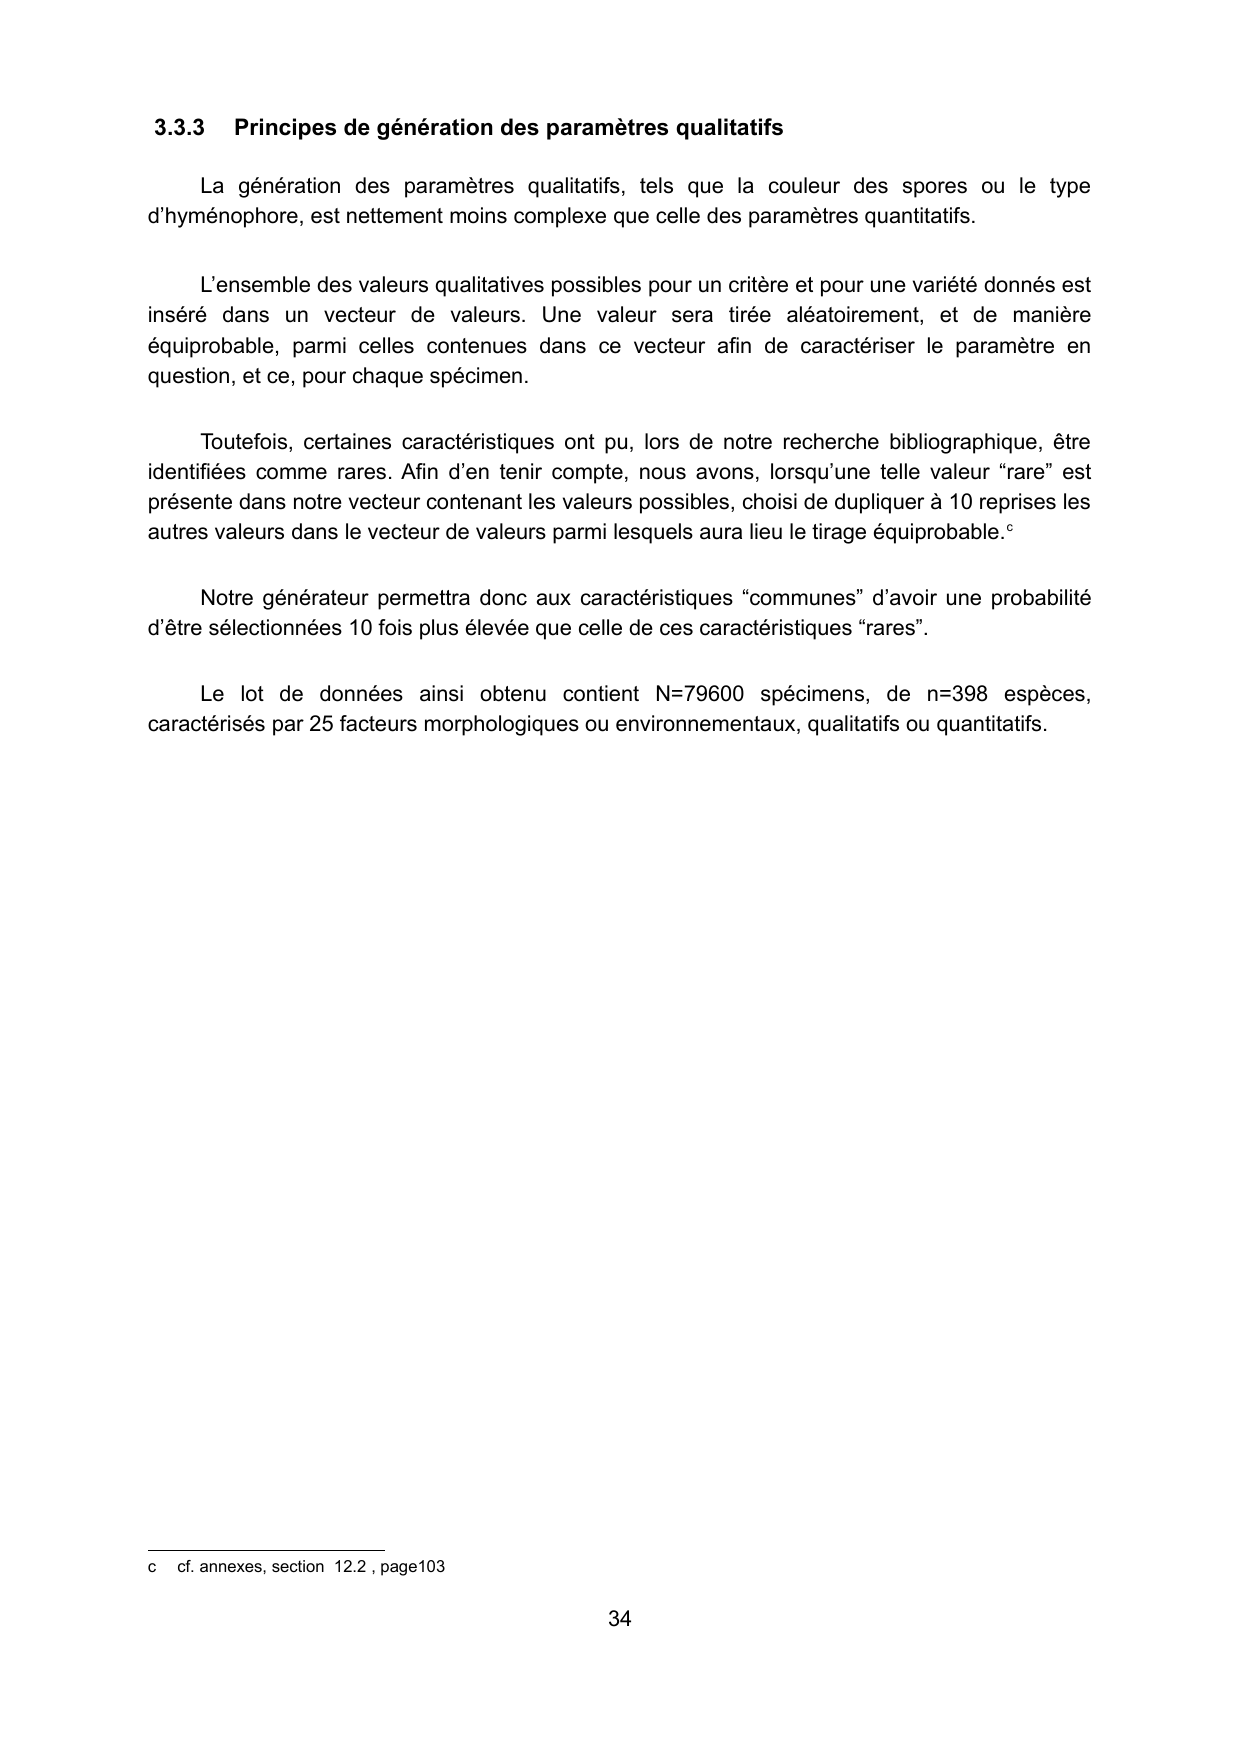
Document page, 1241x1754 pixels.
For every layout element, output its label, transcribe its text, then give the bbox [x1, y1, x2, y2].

text La génération des paramètres qualitatifs, tels que la couleur des spores ou le type d’hyménophore, est nettement moins complexe que celle des paramètres quantitatifs. [148, 173, 1093, 228]
subtitle Principes de génération des paramètres qualitatifs [148, 113, 1093, 140]
text cf. annexes, section 12.2 , page102 [148, 1556, 1093, 1576]
text Toutefois, certaines caractéristiques ont pu, lors de notre recherche bibliographique, être identifiées comme rares. Afin d’en tenir compte, nous avons, lorsqu’une telle valeur “rare” est présente dans notre vecteur contenant les valeurs possibles, choisi de dupliquer à 10 reprises les autres valeurs dans le vecteur de valeurs parmi lesquels aura lieu le tirage équiprobable. [148, 428, 1093, 544]
text Notre générateur permettra donc aux caractéristiques “communes” d’avoir une probabilité d’être sélectionnées 10 fois plus élevée que celle de ces caractéristiques “rares”. [148, 585, 1093, 640]
text L’ensemble des valeurs qualitatives possibles pour un critère et pour une variété donnés est inséré dans un vecteur de valeurs. Une valeur sera tirée aléatoirement, et de manière équiprobable, parmi celles contenues dans ce vecteur afin de caractériser le paramètre en question, et ce, pour chaque spécimen. [148, 272, 1093, 388]
text Le lot de données ainsi obtenu contient N=79600 spécimens, de n=398 espèces, caractérisés par 25 facteurs morphologiques ou environnementaux, qualitatifs ou quantitatifs. [148, 681, 1093, 736]
